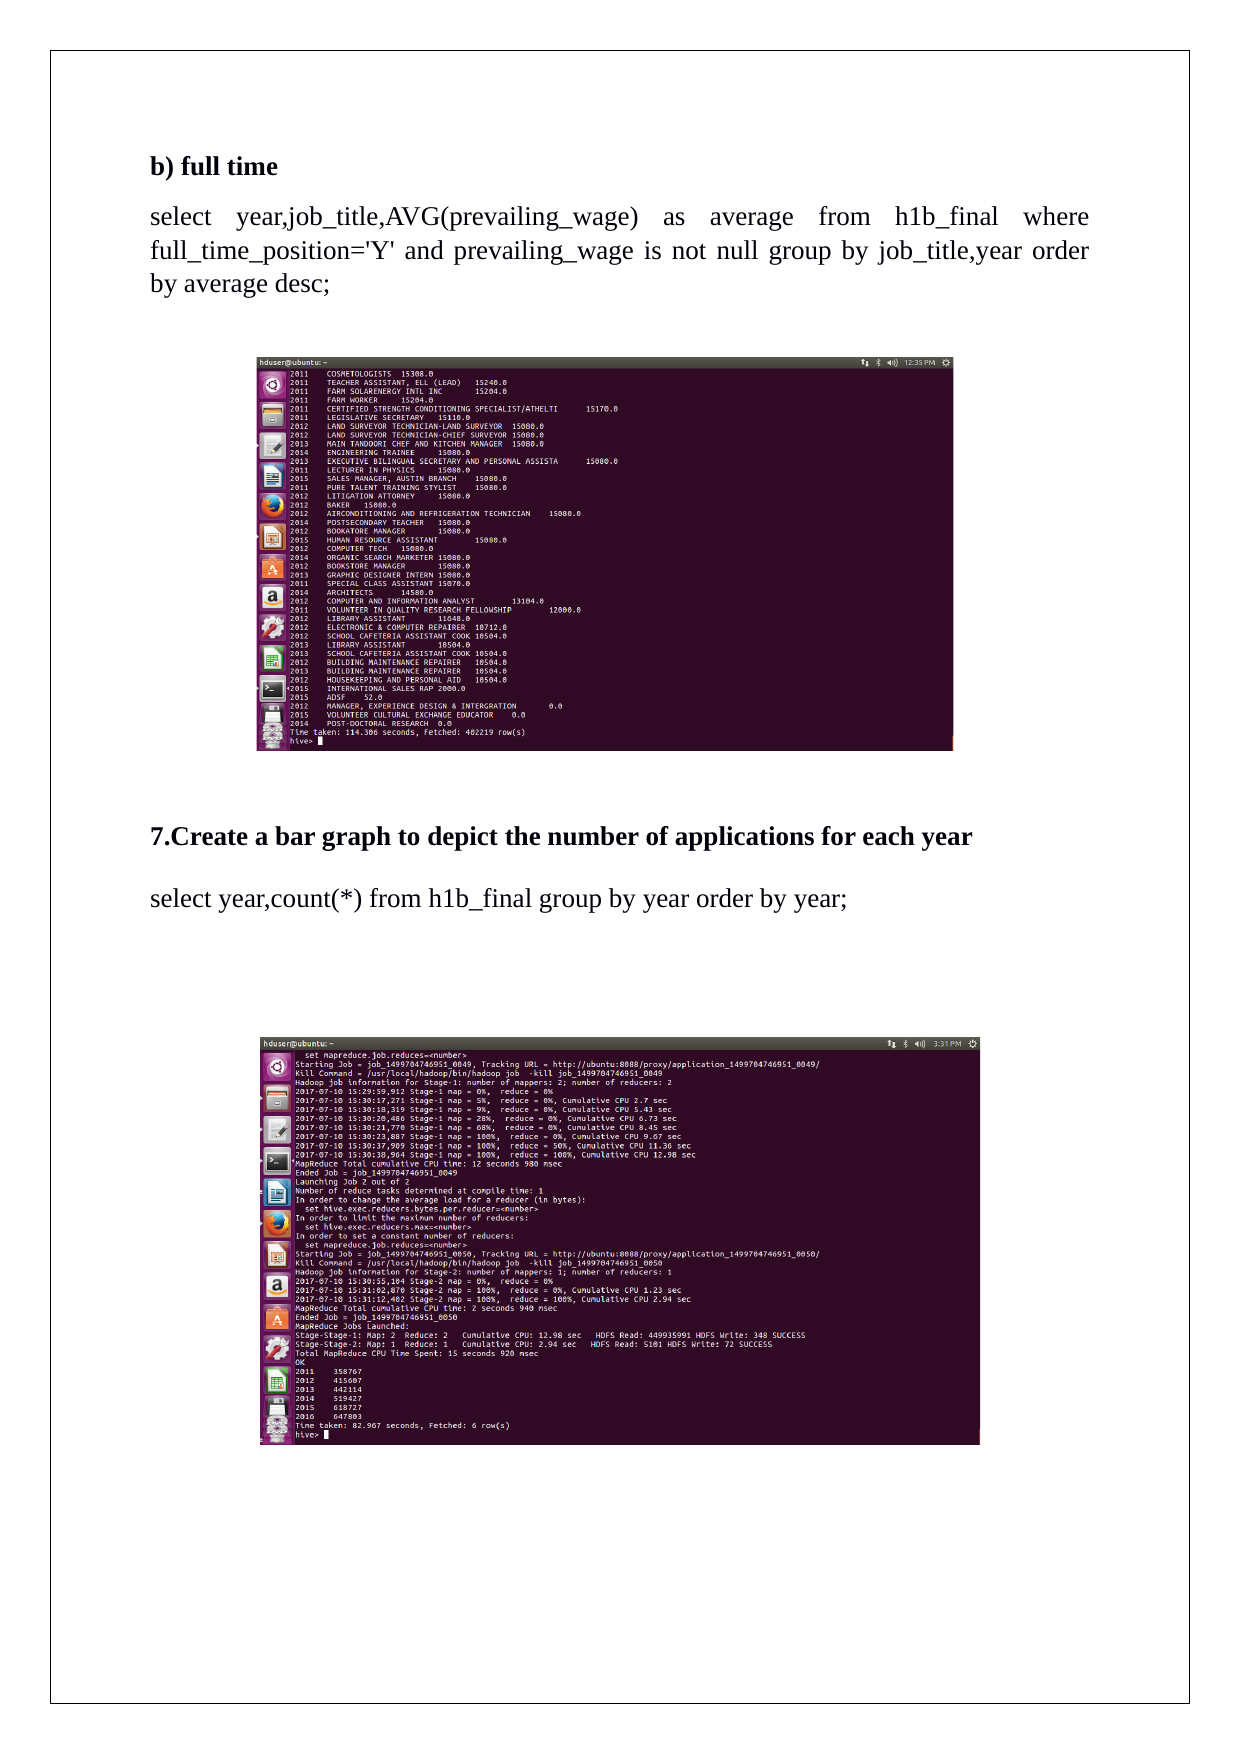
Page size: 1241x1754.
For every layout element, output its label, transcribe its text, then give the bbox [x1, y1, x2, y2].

text select year,count(*) from h1b_final group by year order by year; [150, 882, 1090, 913]
text b) full time [150, 150, 1090, 181]
picture [260, 1037, 980, 1445]
picture [256, 357, 954, 751]
text 7.Create a bar graph to depict the number of applications for each year [150, 819, 1090, 851]
text select year,job_title,AVG(prevailing_wage) as average from h1b_final where full_time_position='Y' and prevailing_wage is not null group by job_title,year order by average desc; [150, 200, 1090, 298]
